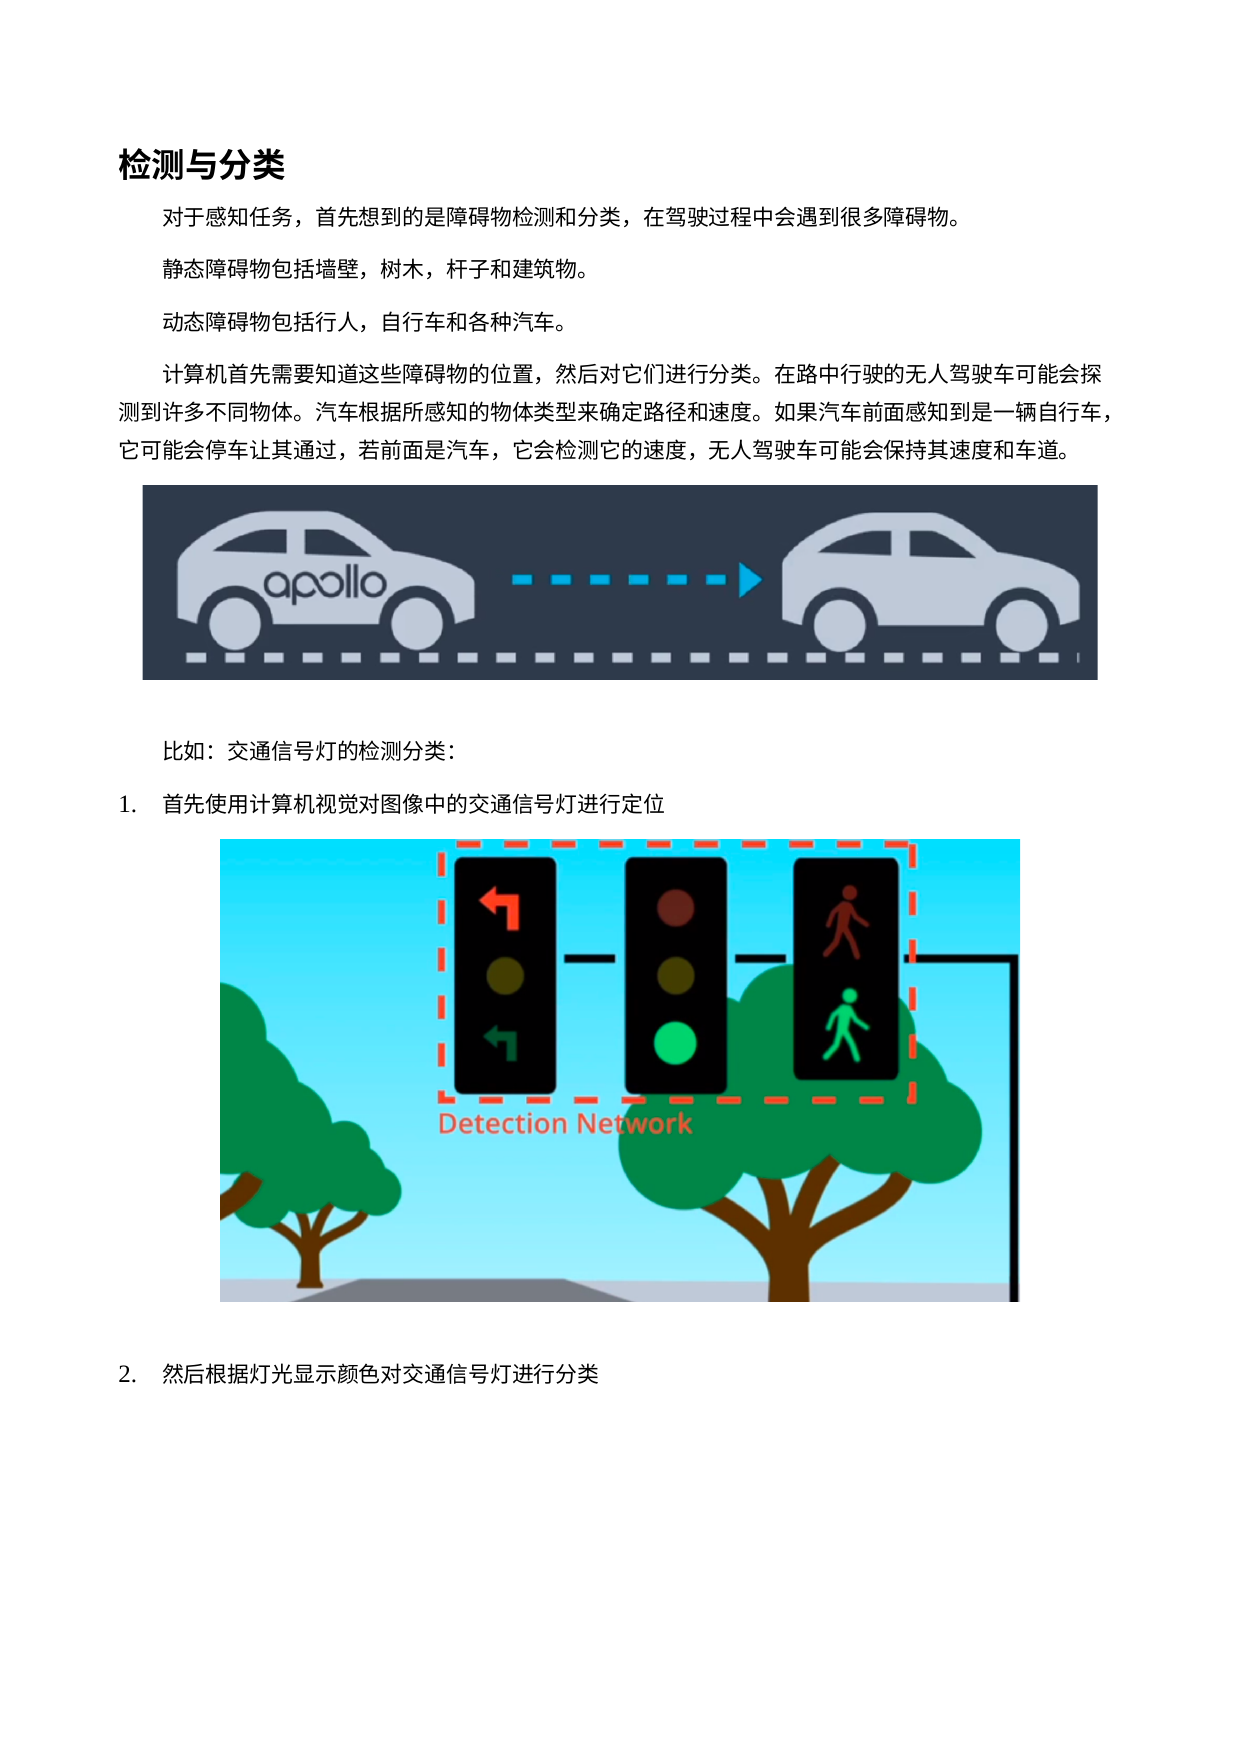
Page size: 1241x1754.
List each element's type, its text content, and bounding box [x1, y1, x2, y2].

text 比如：交通信号灯的检测分类： [118, 734, 1122, 766]
text 计算机首先需要知道这些障碍物的位置，然后对它们进行分类。在路中行驶的无人驾驶车可能会探测到许多不同物体。汽车根据所感知的物体类型来确定路径和速度。如果汽车前面感知到是一辆自行车，它可能会停车让其通过，若前面是汽车，它会检测它的速度，无人驾驶车可能会保持其速度和车道。 [118, 357, 1122, 465]
subtitle 检测与分类 [118, 139, 1122, 187]
text 2. 然后根据灯光显示颜色对交通信号灯进行分类 [118, 1357, 1122, 1388]
text 动态障碍物包括行人，自行车和各种汽车。 [118, 305, 1122, 337]
text 1. 首先使用计算机视觉对图像中的交通信号灯进行定位 [118, 787, 1122, 818]
picture [220, 839, 1021, 1302]
text 静态障碍物包括墙壁，树木，杆子和建筑物。 [118, 252, 1122, 284]
picture [142, 485, 1098, 680]
text 对于感知任务，首先想到的是障碍物检测和分类，在驾驶过程中会遇到很多障碍物。 [118, 200, 1122, 232]
